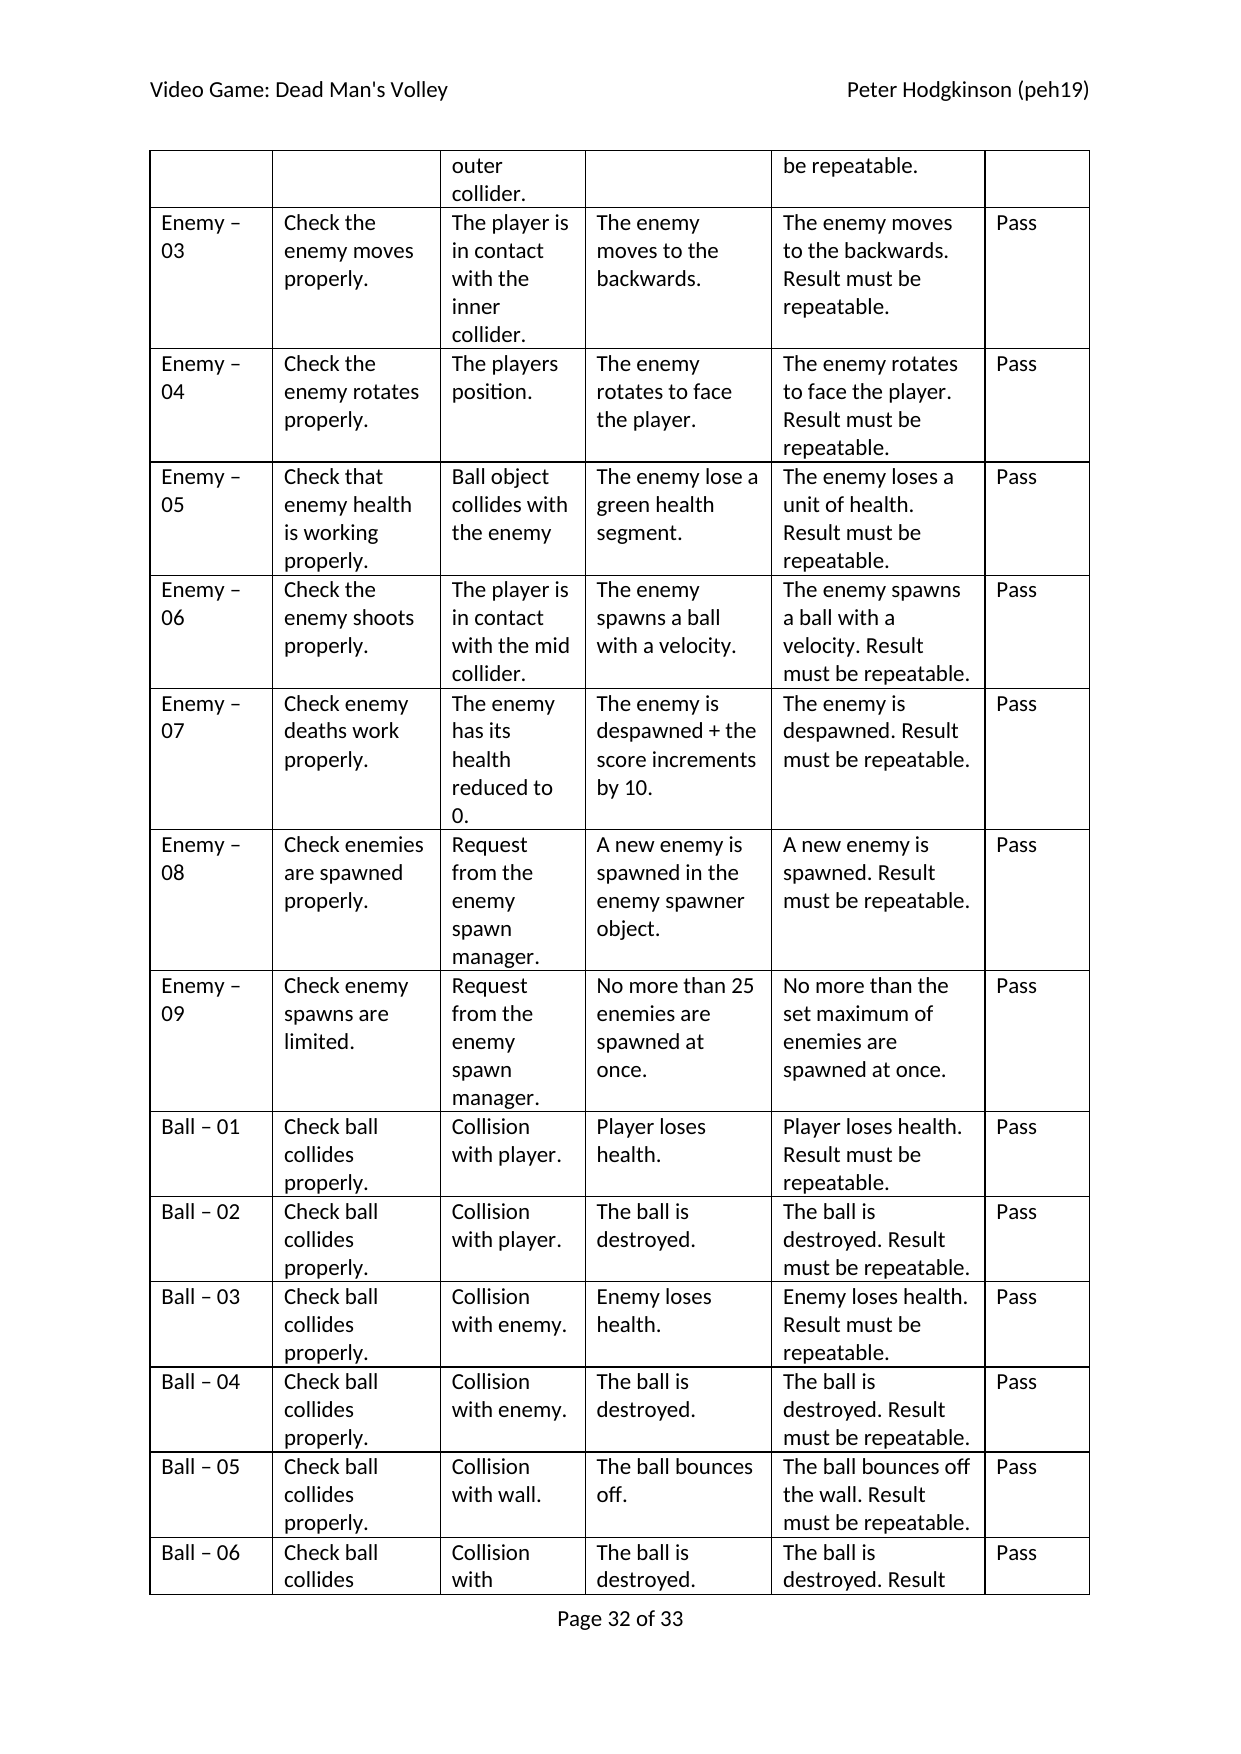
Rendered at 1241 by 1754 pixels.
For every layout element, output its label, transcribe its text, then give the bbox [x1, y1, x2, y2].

table_cell Ball – 04 [151, 1368, 272, 1451]
table_cell Enemy – 03 [151, 208, 272, 348]
table_cell Pass [986, 208, 1089, 348]
table_cell Pass [986, 1197, 1089, 1281]
table_cell The enemy rotates to face the player. Result must be repeatable. [772, 349, 984, 461]
table_cell Check enemy deaths work properly. [273, 689, 440, 829]
table_cell Collision with enemy. [441, 1282, 585, 1366]
table_cell The enemy is despawned + the score increments by 10. [586, 689, 771, 829]
table_cell The enemy has its health reduced to 0. [441, 689, 585, 829]
table_cell Check ball collides [273, 1538, 440, 1594]
table_cell The ball bounces off. [586, 1453, 771, 1537]
table_cell [986, 151, 1089, 207]
table_cell Check ball collides properly. [273, 1197, 440, 1281]
table_cell Player loses health. Result must be repeatable. [772, 1112, 984, 1196]
table_cell Pass [986, 1282, 1089, 1366]
table_cell Check that enemy health is working properly. [273, 463, 440, 574]
table_cell [151, 151, 272, 207]
table_cell Enemy loses health. [586, 1282, 771, 1366]
table_cell The ball bounces off the wall. Result must be repeatable. [772, 1453, 984, 1537]
table_cell Enemy – 05 [151, 463, 272, 574]
table_cell Check ball collides properly. [273, 1282, 440, 1366]
table_cell Pass [986, 971, 1089, 1111]
table_cell Pass [986, 1538, 1089, 1594]
table_cell The ball is destroyed. Result must be repeatable. [772, 1197, 984, 1281]
table_cell The ball is destroyed. [586, 1368, 771, 1451]
table_cell Enemy – 08 [151, 830, 272, 970]
table_cell Check the enemy moves properly. [273, 208, 440, 348]
table_cell The enemy is despawned. Result must be repeatable. [772, 689, 984, 829]
table_cell Check the enemy shoots properly. [273, 576, 440, 688]
table_cell The enemy spawns a ball with a velocity. [586, 576, 771, 688]
table_cell Pass [986, 463, 1089, 574]
table_cell A new enemy is spawned. Result must be repeatable. [772, 830, 984, 970]
table_cell The ball is destroyed. Result must be repeatable. [772, 1368, 984, 1451]
table_cell Ball object collides with the enemy [441, 463, 585, 574]
table_cell Check ball collides properly. [273, 1368, 440, 1451]
table_cell The ball is destroyed. [586, 1197, 771, 1281]
table_cell The enemy moves to the backwards. [586, 208, 771, 348]
table_cell Request from the enemy spawn manager. [441, 830, 585, 970]
table_cell Enemy – 04 [151, 349, 272, 461]
table_cell be repeatable. [772, 151, 984, 207]
table_cell Collision with enemy. [441, 1368, 585, 1451]
table_cell The player is in contact with the mid collider. [441, 576, 585, 688]
table_cell The ball is destroyed. [586, 1538, 771, 1594]
table_cell Ball – 06 [151, 1538, 272, 1594]
table_cell A new enemy is spawned in the enemy spawner object. [586, 830, 771, 970]
table_cell The enemy lose a green health segment. [586, 463, 771, 574]
table_cell Ball – 01 [151, 1112, 272, 1196]
table_cell Pass [986, 1453, 1089, 1537]
table_cell Ball – 03 [151, 1282, 272, 1366]
table_cell Enemy – 09 [151, 971, 272, 1111]
table_cell Request from the enemy spawn manager. [441, 971, 585, 1111]
table_cell Collision with wall. [441, 1453, 585, 1537]
table_cell Ball – 05 [151, 1453, 272, 1537]
table_cell Check enemies are spawned properly. [273, 830, 440, 970]
table_cell Check enemy spawns are limited. [273, 971, 440, 1111]
table_cell Pass [986, 576, 1089, 688]
table_cell [586, 151, 771, 207]
table_cell Enemy – 07 [151, 689, 272, 829]
table_cell Pass [986, 689, 1089, 829]
table_cell Pass [986, 349, 1089, 461]
table_cell Enemy – 06 [151, 576, 272, 688]
table_cell Pass [986, 1112, 1089, 1196]
table_cell The players position. [441, 349, 585, 461]
table_cell No more than the set maximum of enemies are spawned at once. [772, 971, 984, 1111]
table_cell The enemy rotates to face the player. [586, 349, 771, 461]
table_cell The enemy spawns a ball with a velocity. Result must be repeatable. [772, 576, 984, 688]
table_cell No more than 25 enemies are spawned at once. [586, 971, 771, 1111]
table_cell Collision with [441, 1538, 585, 1594]
table_cell Player loses health. [586, 1112, 771, 1196]
table_cell outer collider. [441, 151, 585, 207]
table_cell Pass [986, 1368, 1089, 1451]
table_cell Collision with player. [441, 1197, 585, 1281]
table_cell [273, 151, 440, 207]
table_cell Enemy loses health. Result must be repeatable. [772, 1282, 984, 1366]
table_cell Ball – 02 [151, 1197, 272, 1281]
table_cell The ball is destroyed. Result [772, 1538, 984, 1594]
table_cell The enemy loses a unit of health. Result must be repeatable. [772, 463, 984, 574]
table_cell Check the enemy rotates properly. [273, 349, 440, 461]
table_cell Collision with player. [441, 1112, 585, 1196]
table_cell The enemy moves to the backwards. Result must be repeatable. [772, 208, 984, 348]
table_cell The player is in contact with the inner collider. [441, 208, 585, 348]
table_cell Check ball collides properly. [273, 1112, 440, 1196]
table_cell Pass [986, 830, 1089, 970]
table_cell Check ball collides properly. [273, 1453, 440, 1537]
